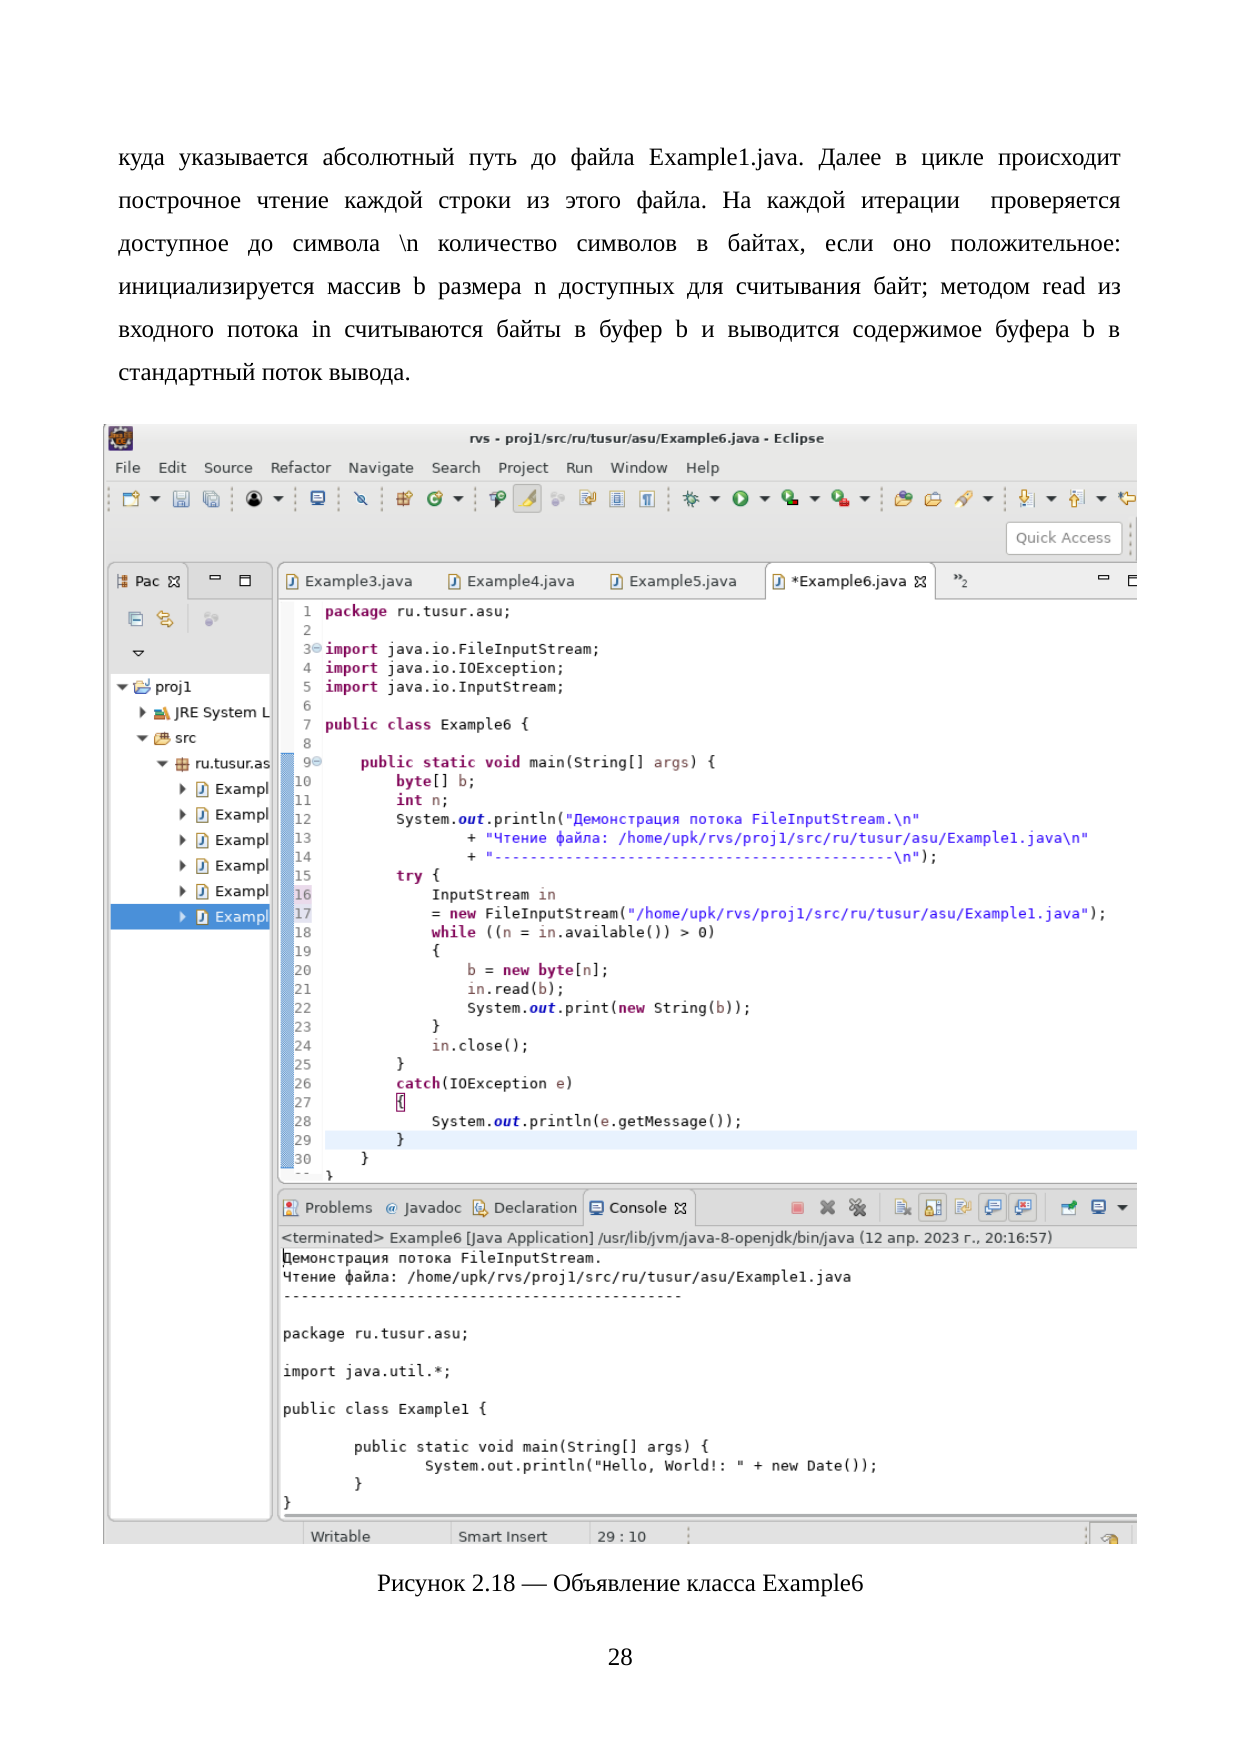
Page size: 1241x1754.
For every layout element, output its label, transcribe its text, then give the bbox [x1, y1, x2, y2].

picture [103, 424, 1137, 1544]
text Рисунок 2.18 — Объявление класса Example6 [118, 1568, 1122, 1596]
text куда указывается абсолютный путь до файла Example1.java. Далее в цикле происходит построчное чтение каждой строки из этого файла. На каждой итерации проверяется доступное до символа \n количество символов в байтах, если оно положительное: инициализируется массив b размера n доступных для считывания байт; методом read из входного потока in считываются байты в буфер b и выводится содержимое буфера b в стандартный поток вывода. [118, 142, 1122, 386]
